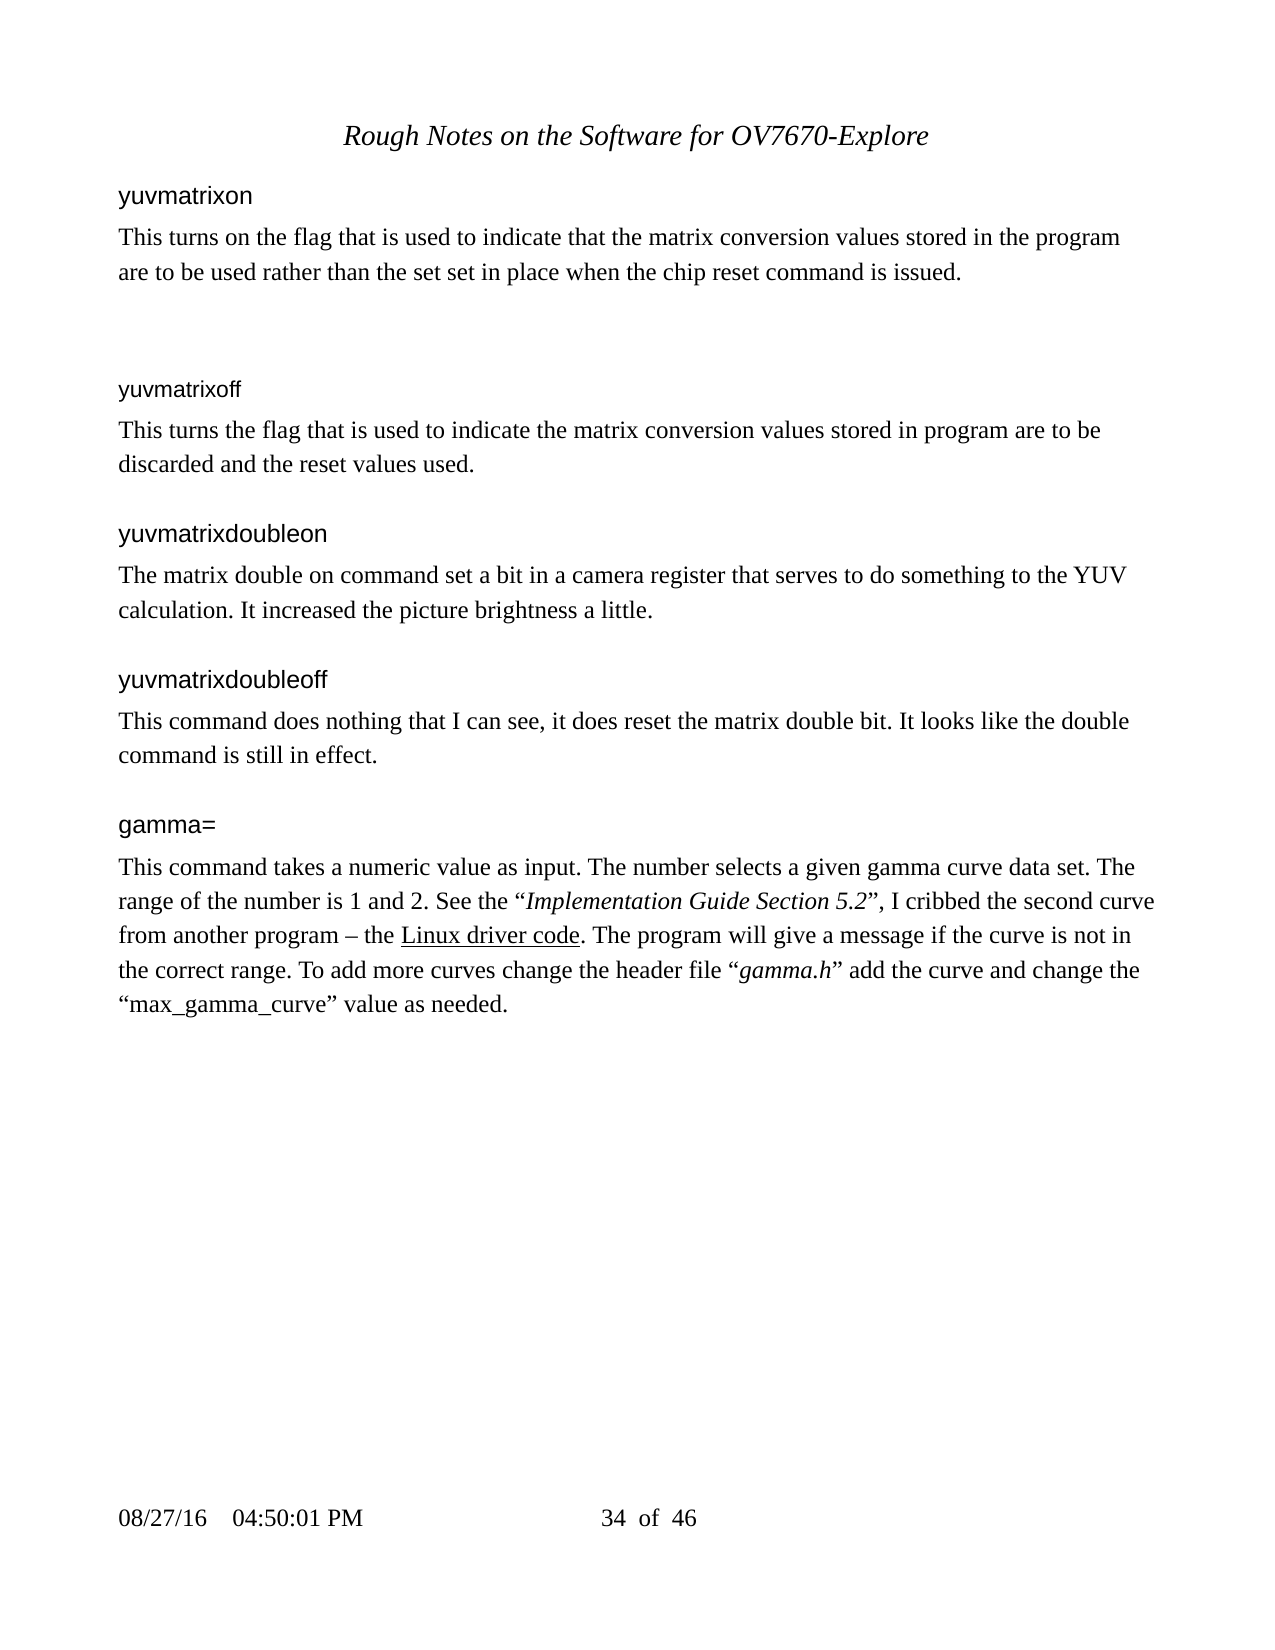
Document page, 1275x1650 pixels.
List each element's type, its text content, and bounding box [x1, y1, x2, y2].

text This command takes a numeric value as input. The number selects a given gamma curve data set. The range of the number is 1 and 2. See the “Implementation Guide Section 5.2”, I cribbed the second curve from another program – the Linux driver code. The program will give a message if the curve is not in the correct range. To add more curves change the header file “gamma.h” add the curve and change the “max_gamma_curve” value as needed. [118, 852, 1157, 1018]
text This command does nothing that I can see, it does reset the matrix double bit. It looks like the double command is still in effect. [118, 706, 1157, 769]
subtitle yuvmatrixoff [118, 376, 1157, 402]
text The matrix double on command set a bit in a camera register that serves to do something to the YUV calculation. It increased the picture brightness a little. [118, 560, 1157, 623]
text This turns the flag that is used to indicate the matrix conversion values stored in program are to be discarded and the reset values used. [118, 415, 1157, 478]
subtitle yuvmatrixdoubleon [118, 519, 1157, 548]
subtitle gamma= [118, 810, 1157, 839]
subtitle yuvmatrixon [118, 181, 1157, 210]
subtitle yuvmatrixdoubleoff [118, 665, 1157, 693]
text This turns on the flag that is used to indicate that the matrix conversion values stored in the program are to be used rather than the set set in place when the chip reset command is issued. [118, 222, 1157, 286]
